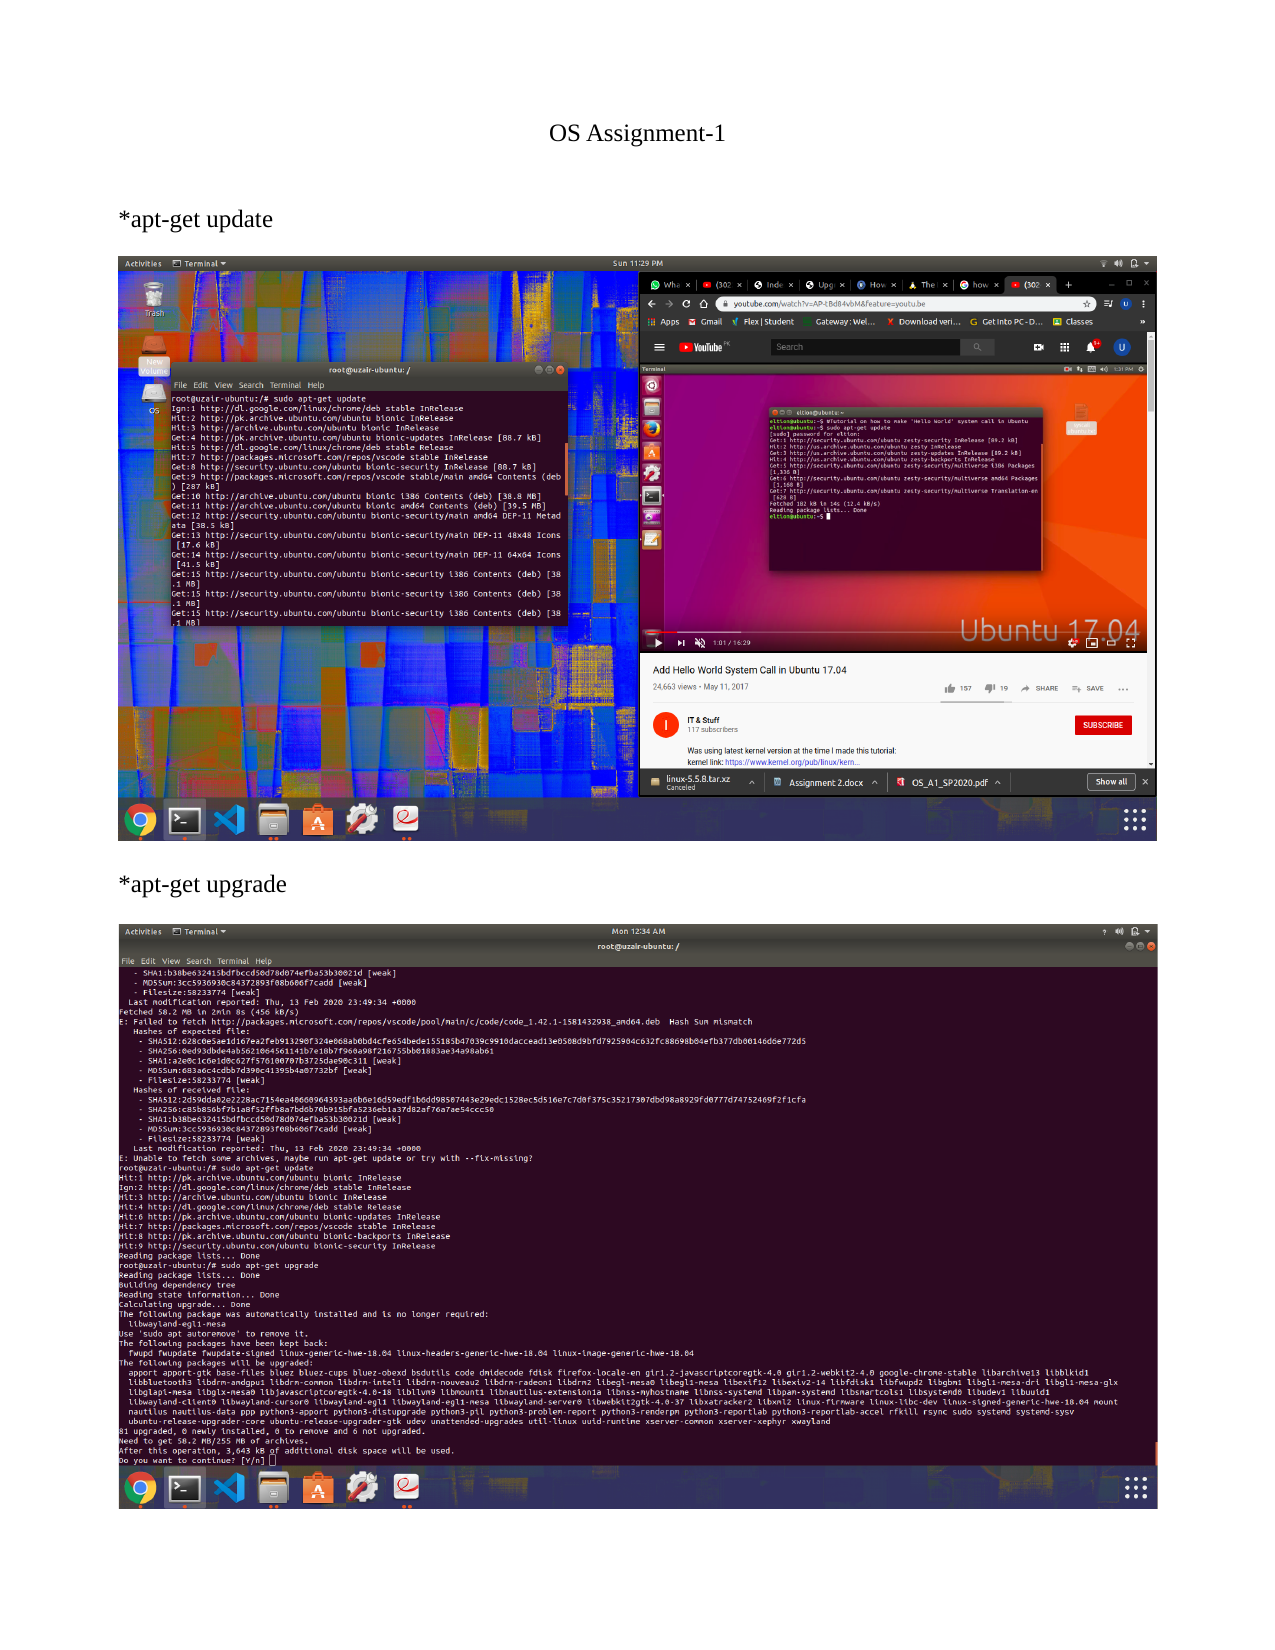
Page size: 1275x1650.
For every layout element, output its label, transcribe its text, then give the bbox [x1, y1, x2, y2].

text *apt-get upgrade [118, 869, 1157, 898]
picture [118, 256, 1157, 841]
text OS Assignment-1 [118, 118, 1157, 147]
picture [118, 924, 1158, 1509]
text *apt-get update [118, 204, 1157, 233]
